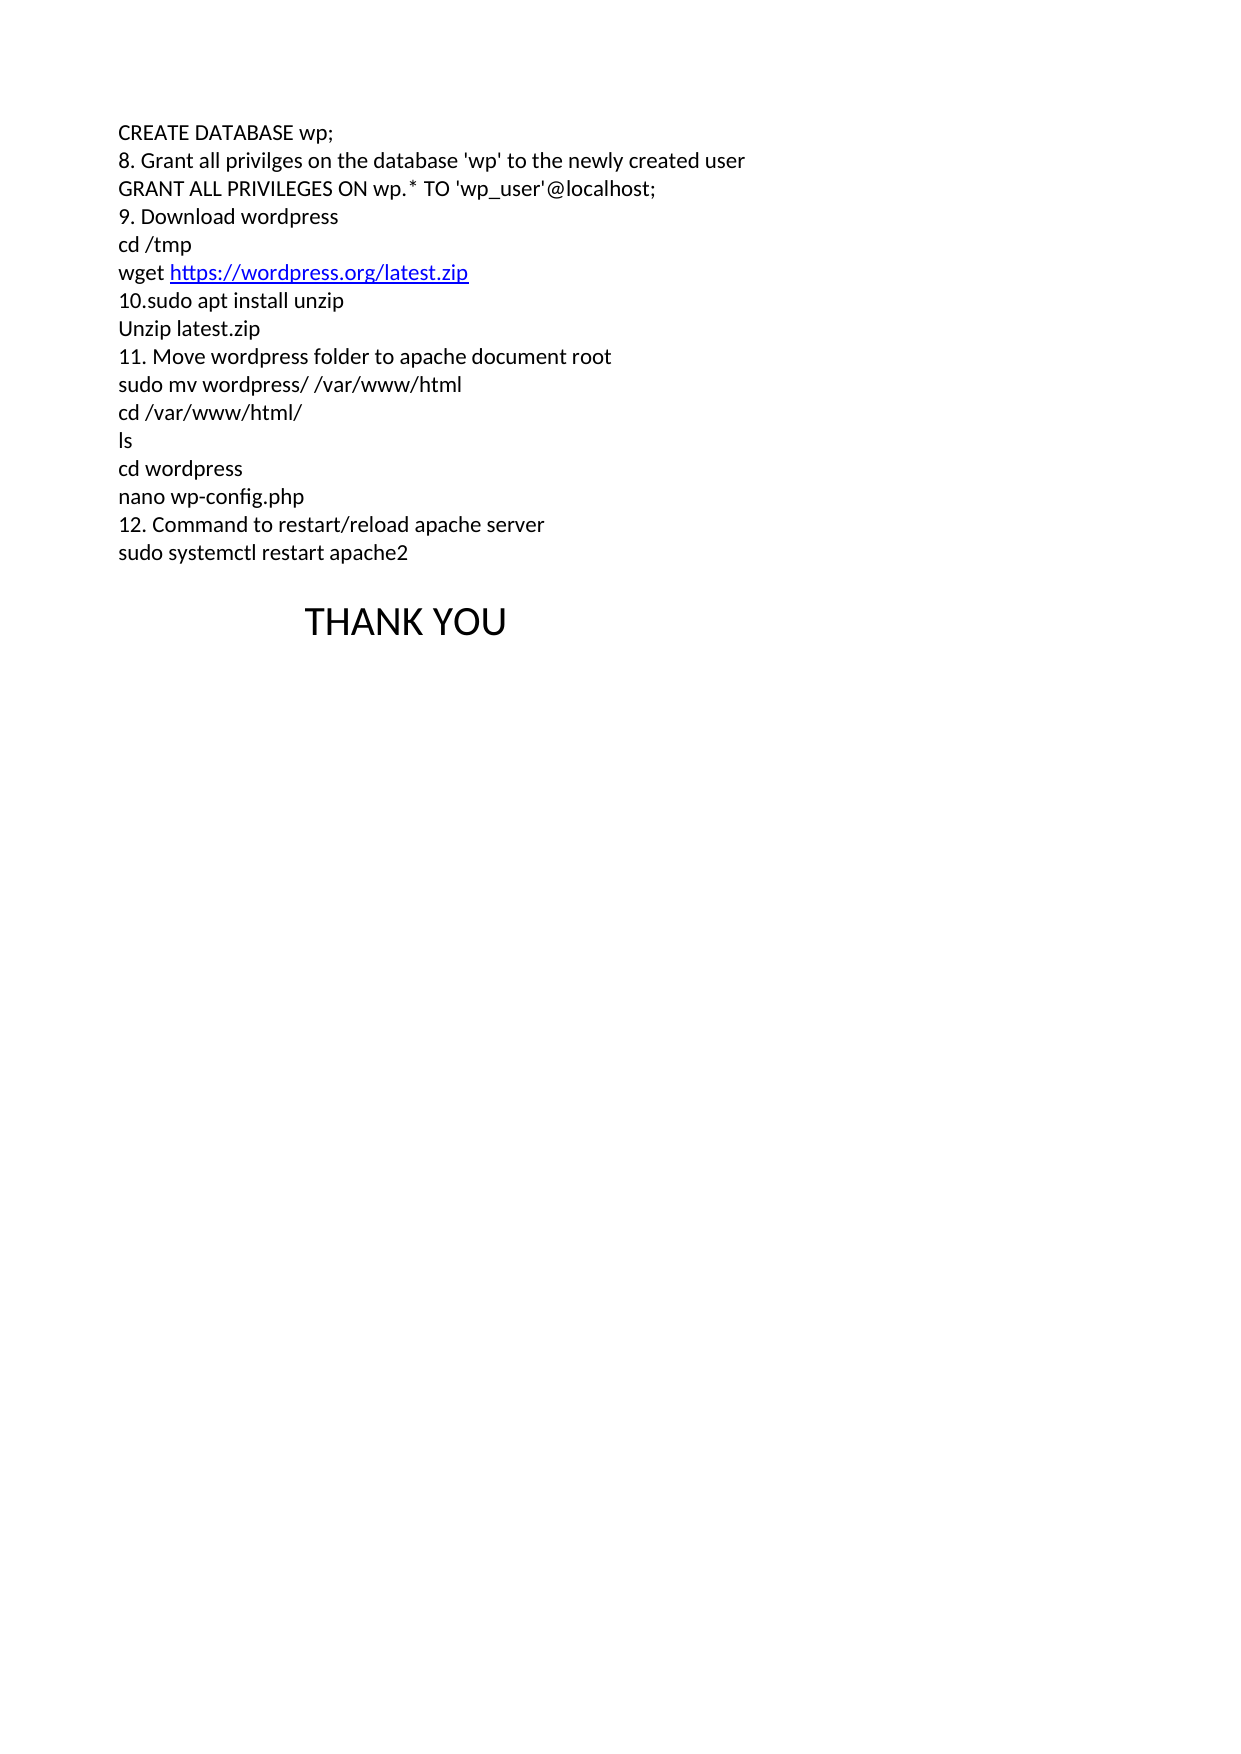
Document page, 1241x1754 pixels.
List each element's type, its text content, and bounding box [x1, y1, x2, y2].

text cd wordpress [118, 454, 1122, 482]
text 11. Move wordpress folder to apache document root [118, 342, 1122, 370]
text nano wp-config.php [118, 482, 1122, 510]
text 8. Grant all privilges on the database 'wp' to the newly created user [118, 146, 1122, 174]
text Unzip latest.zip [118, 314, 1122, 342]
text 9. Download wordpress [118, 202, 1122, 230]
text wget https://wordpress.org/latest.zip [118, 258, 1122, 286]
text cd /tmp [118, 230, 1122, 258]
text THANK YOU [118, 594, 1122, 645]
text cd /var/www/html/ [118, 398, 1122, 426]
text 12. Command to restart/reload apache server [118, 510, 1122, 538]
text ls [118, 426, 1122, 454]
text 10.sudo apt install unzip [118, 286, 1122, 314]
text sudo systemctl restart apache2 [118, 538, 1122, 566]
text sudo mv wordpress/ /var/www/html [118, 370, 1122, 398]
text GRANT ALL PRIVILEGES ON wp.* TO 'wp_user'@localhost; [118, 174, 1122, 202]
text CREATE DATABASE wp; [118, 118, 1122, 146]
